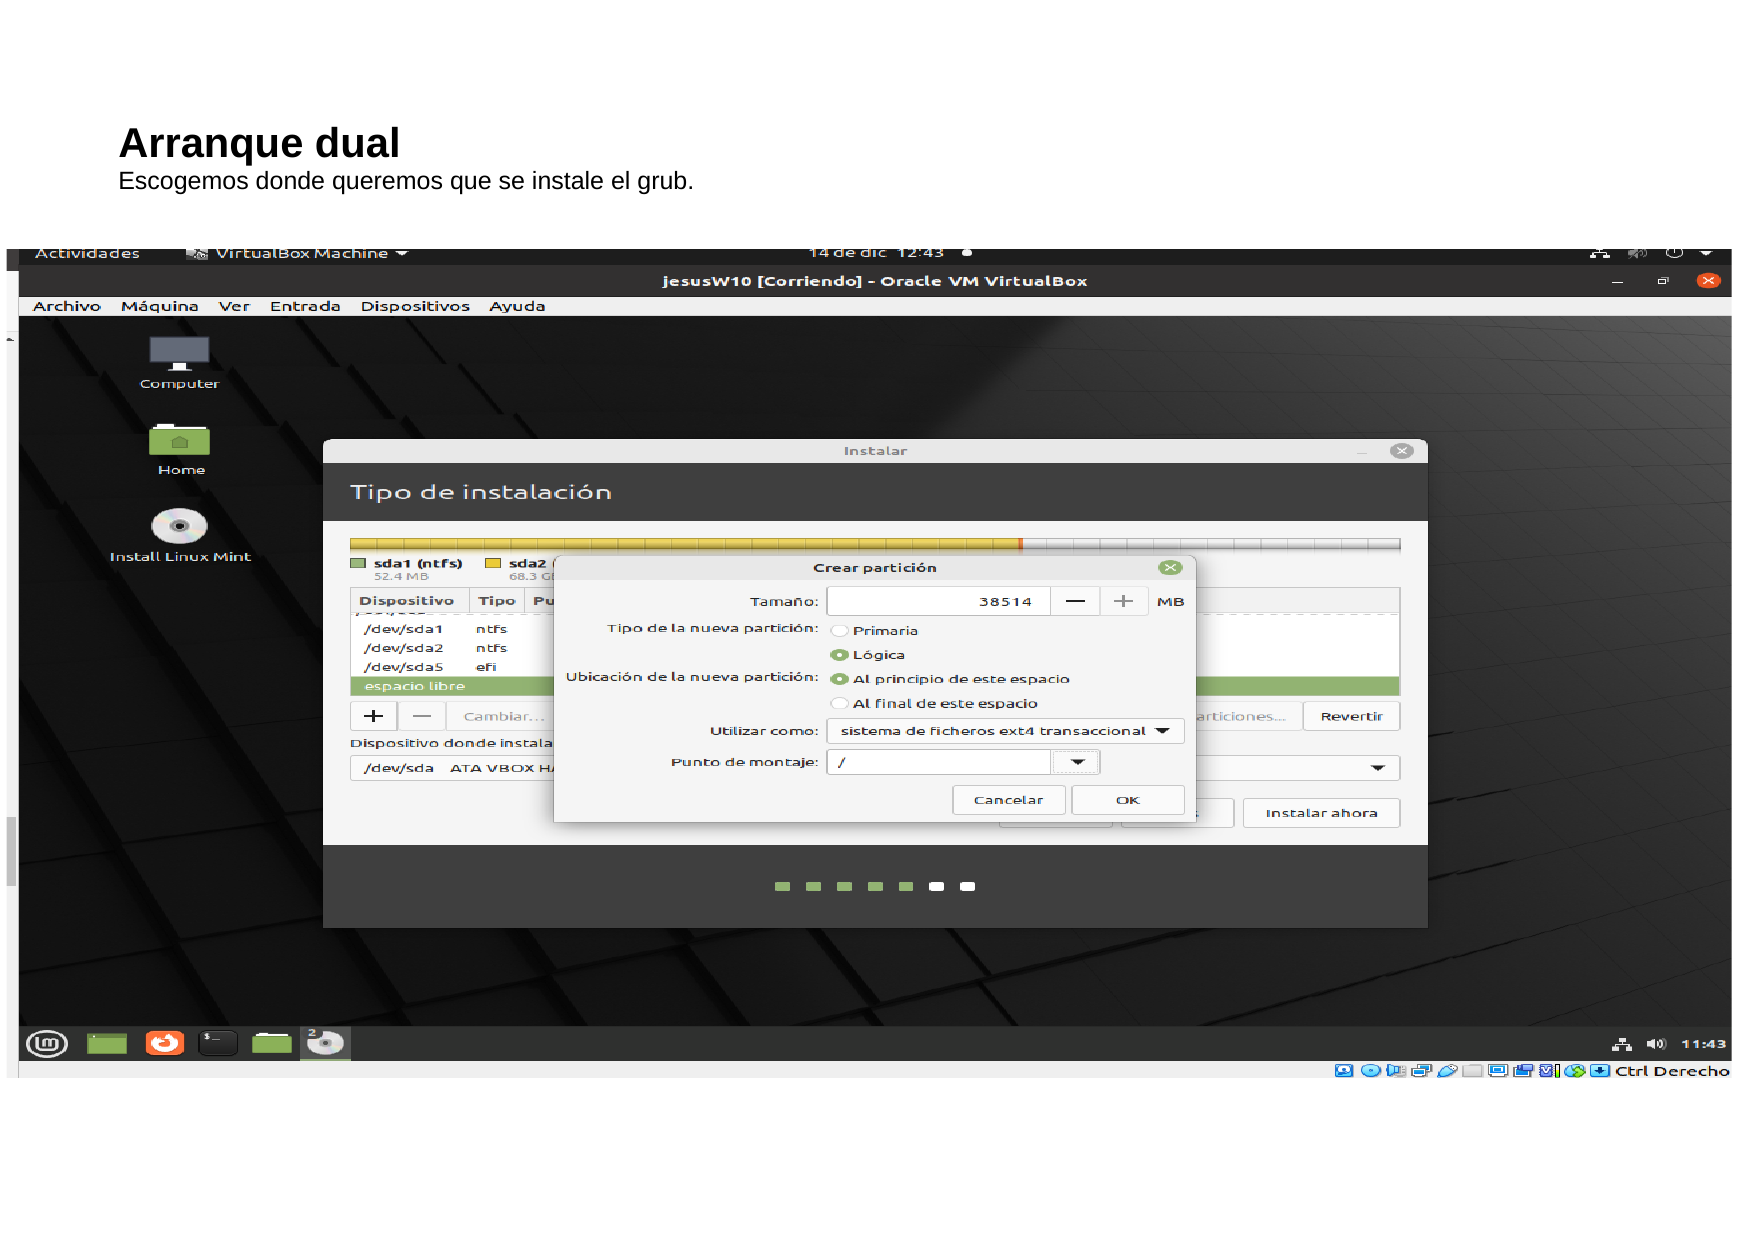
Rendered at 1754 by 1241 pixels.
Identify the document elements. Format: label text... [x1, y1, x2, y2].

text Arranque dual [118, 118, 1636, 166]
text Escogemos donde queremos que se instale el grub. [118, 166, 1636, 195]
picture [6, 249, 1732, 1078]
